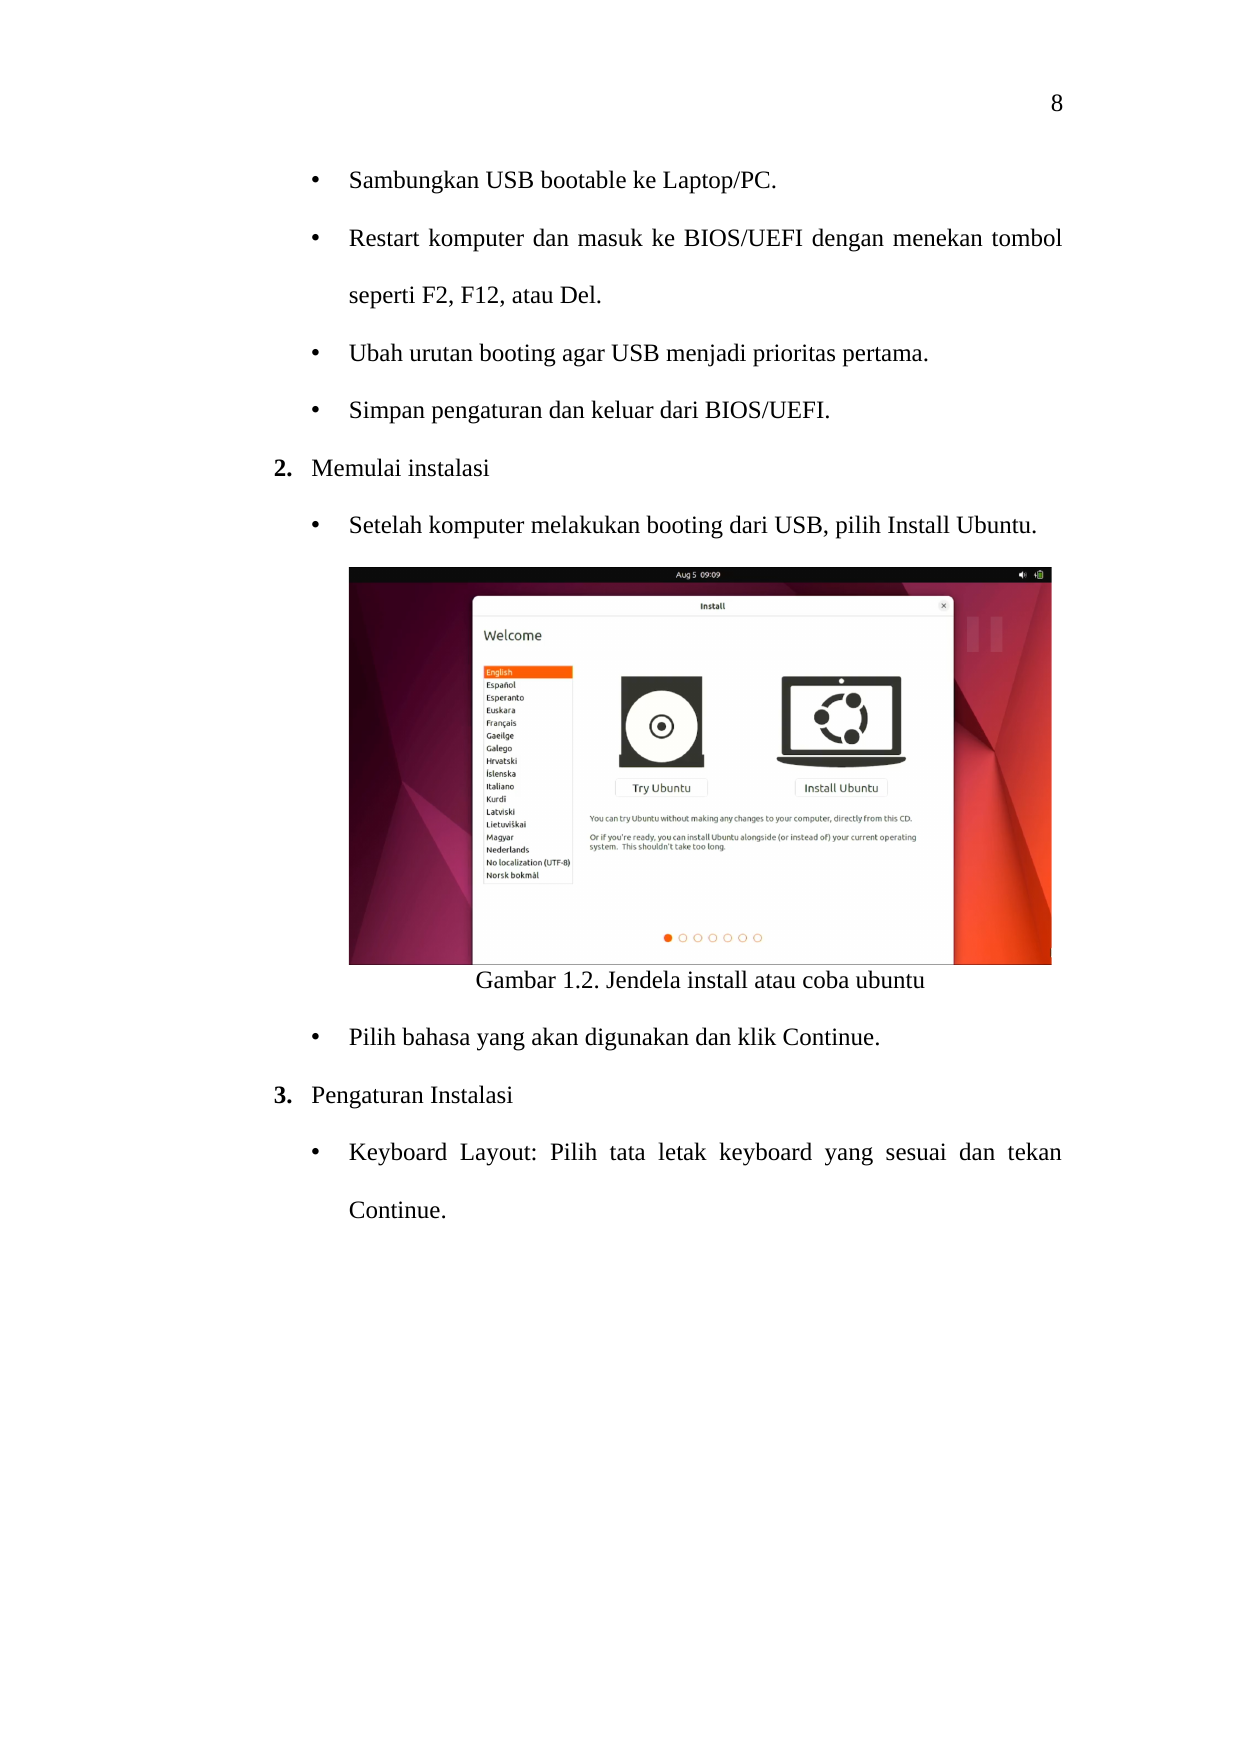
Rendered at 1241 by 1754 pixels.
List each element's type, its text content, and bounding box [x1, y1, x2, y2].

list Memulai instalasi [274, 453, 1063, 482]
list Pilih bahasa yang akan digunakan dan klik Continue. [311, 1022, 1063, 1051]
list Simpan pengaturan dan keluar dari BIOS/UEFI. [311, 395, 1063, 424]
list Sambungkan USB bootable ke Laptop/PC. [311, 165, 1063, 194]
list Pengaturan Instalasi [274, 1080, 1063, 1108]
list Gambar 1.2. Jendela install atau coba ubuntu [349, 965, 1052, 993]
picture [348, 567, 1052, 965]
list Setelah komputer melakukan booting dari USB, pilih Install Ubuntu. [311, 510, 1063, 539]
list Ubah urutan booting agar USB menjadi prioritas pertama. [311, 338, 1063, 367]
list Keyboard Layout: Pilih tata letak keyboard yang sesuai dan tekan Continue. [311, 1137, 1063, 1223]
list Restart komputer dan masuk ke BIOS/UEFI dengan menekan tombol seperti F2, F12, atau Del. [311, 223, 1063, 309]
